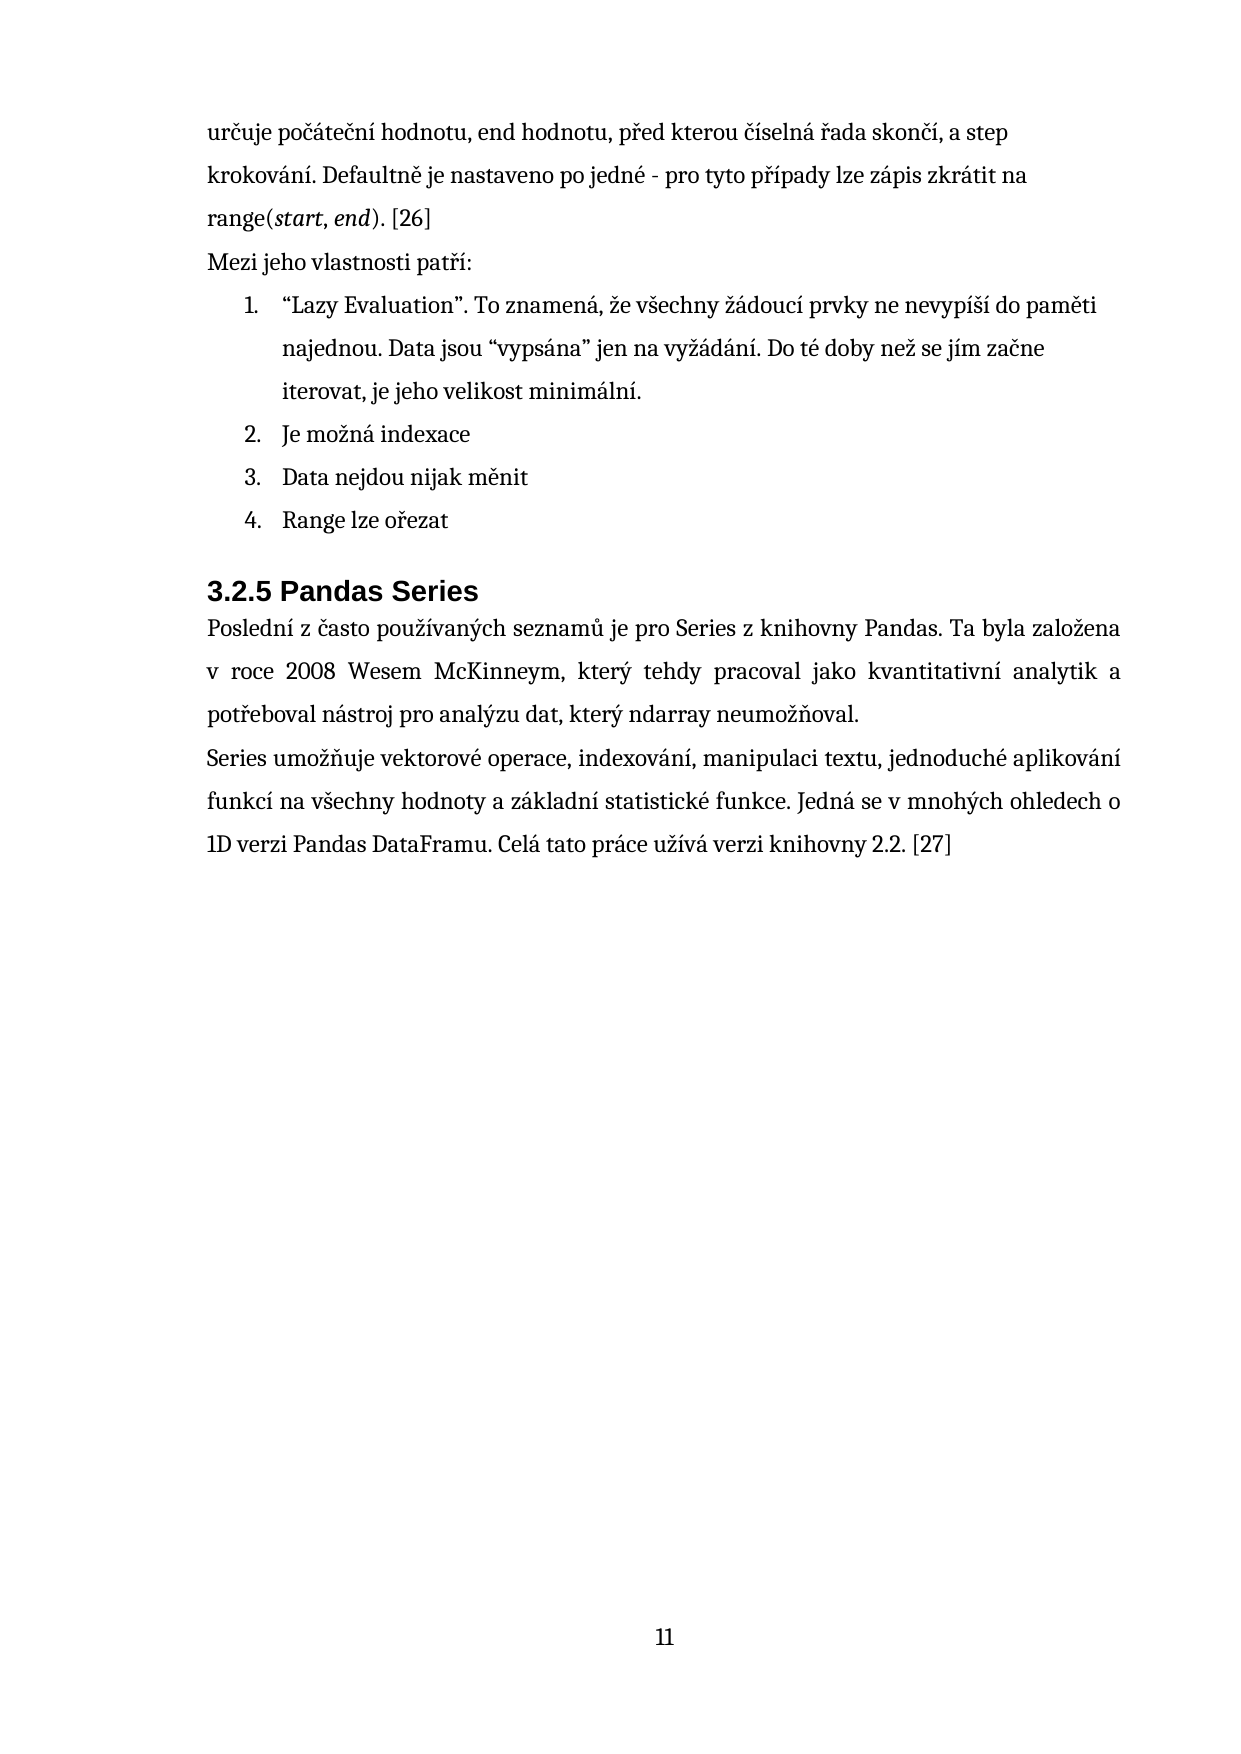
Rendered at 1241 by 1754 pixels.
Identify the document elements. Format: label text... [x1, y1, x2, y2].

list “Lazy Evaluation”. To znamená, že všechny žádoucí prvky ne nevypíší do paměti najednou. Data jsou “vypsána” jen na vyžádání. Do té doby než se jím začne iterovat, je jeho velikost minimální. [244, 291, 1122, 406]
text Series umožňuje vektorové operace, indexování, manipulaci textu, jednoduché aplikování funkcí na všechny hodnoty a základní statistické funkce. Jedná se v mnohých ohledech o 1D verzi Pandas DataFramu. Celá tato práce užívá verzi knihovny 2.2. [27] [207, 743, 1122, 858]
text určuje počáteční hodnotu, end hodnotu, před kterou číselná řada skončí, a step krokování. Defaultně je nastaveno po jedné - pro tyto případy lze zápis zkrátit na range(start, end). [26] [207, 118, 1122, 233]
text Poslední z často používaných seznamů je pro Series z knihovny Pandas. Ta byla založena v roce 2008 Wesem McKinneym, který tehdy pracoval jako kvantitativní analytik a potřeboval nástroj pro analýzu dat, který ndarray neumožňoval. [207, 614, 1122, 729]
text Mezi jeho vlastnosti patří: [207, 247, 1122, 276]
list Data nejdou nijak měnit [244, 463, 1122, 492]
subtitle 3.2.5 Pandas Series [207, 574, 1122, 608]
list Je možná indexace [244, 420, 1122, 449]
list Range lze ořezat [244, 506, 1122, 535]
